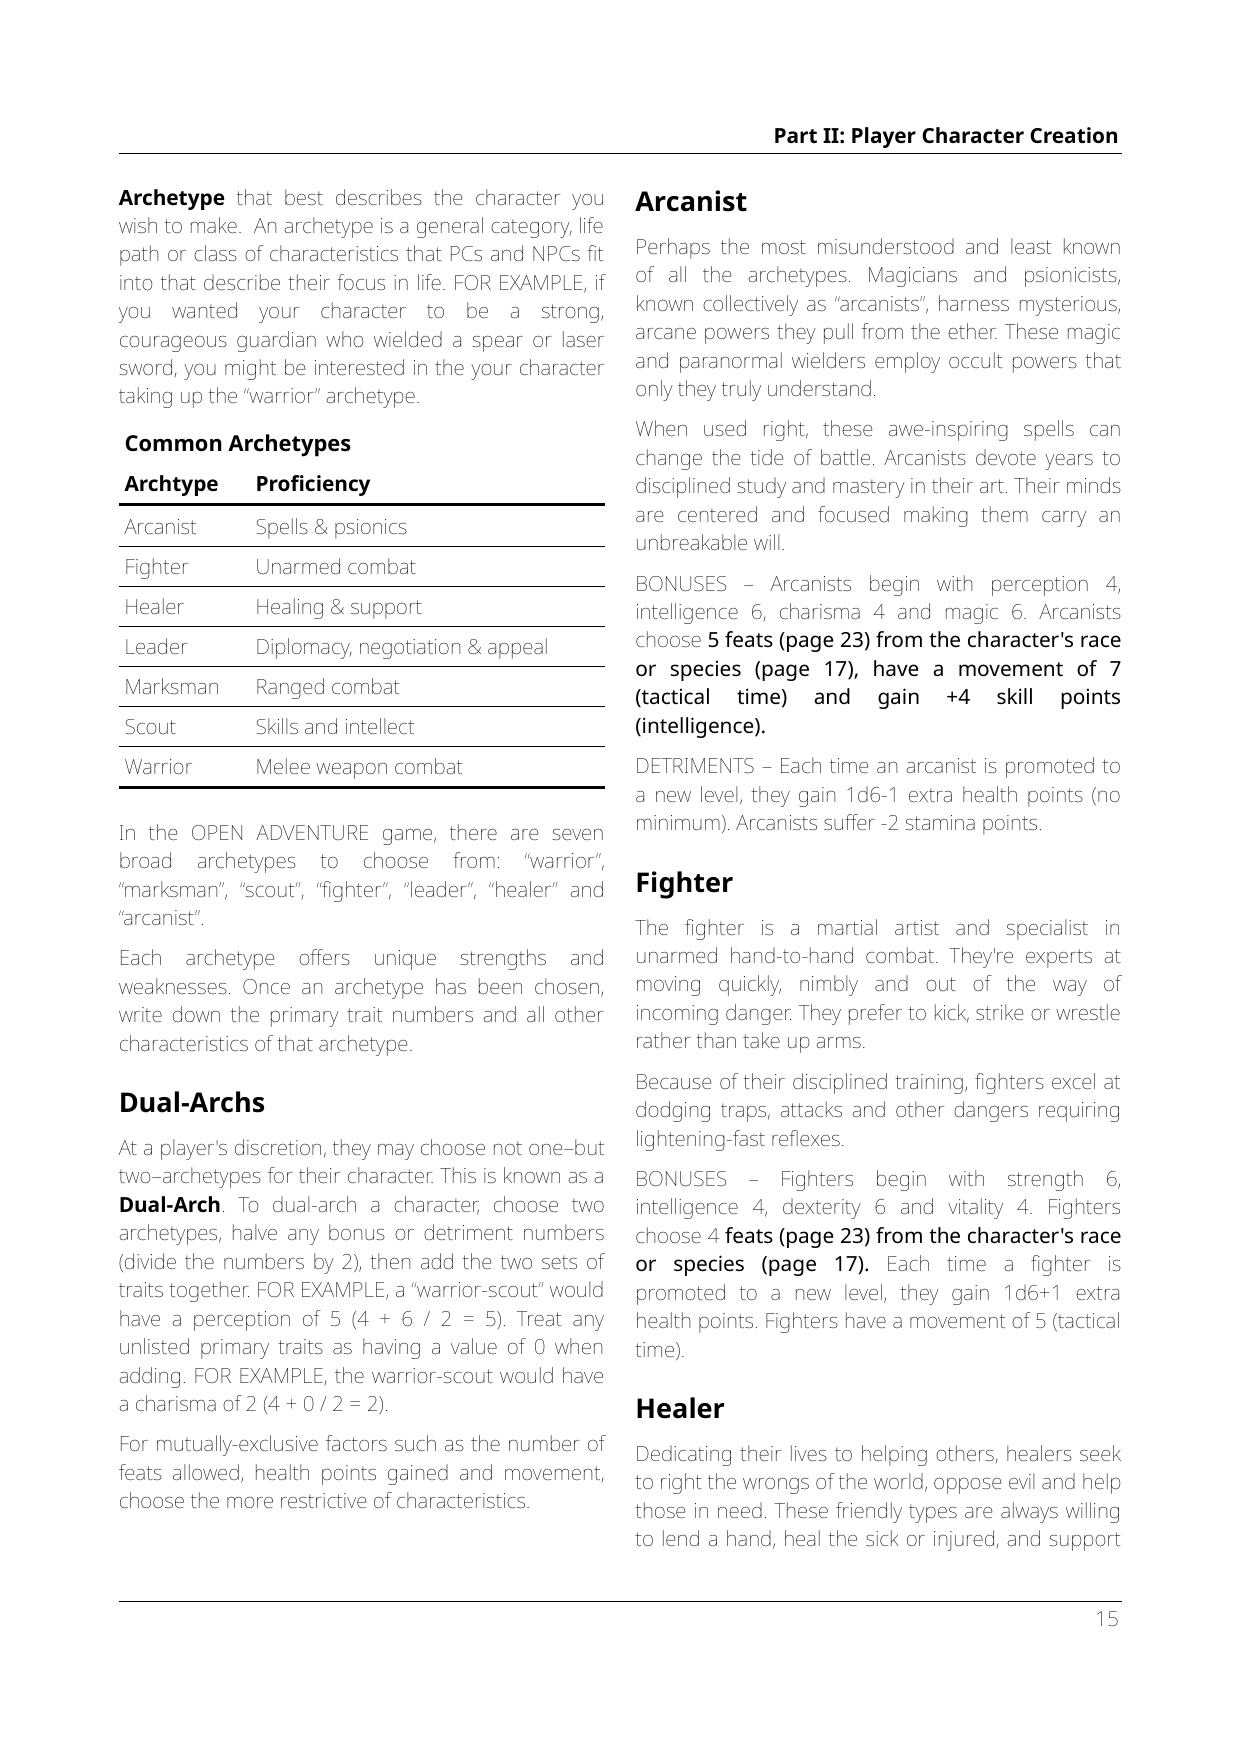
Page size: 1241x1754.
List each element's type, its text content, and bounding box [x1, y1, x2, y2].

text BONUSES – Arcanists begin with perception 4, intelligence 6, charisma 4 and magic 6. Arcanists choose 5 feats (page 17) from the character's race or species (page 12), have a movement of 7 (tactical time) and gain +4 skill points (intelligence). [635, 569, 1122, 739]
table_cell Scout [119, 707, 250, 746]
table_cell Ranged combat [250, 667, 605, 706]
table_cell Skills and intellect [250, 707, 605, 746]
text The fighter is a martial artist and specialist in unarmed hand-to-hand combat. They're experts at moving quickly, nimbly and out of the way of incoming danger. They prefer to kick, strike or wrestle rather than take up arms. [635, 913, 1122, 1055]
text For mutually-exclusive factors such as the number of feats allowed, health points gained and movement, choose the more restrictive of characteristics. [118, 1429, 605, 1515]
table_header Common Archetypes [119, 422, 605, 463]
table_cell Archtype [119, 463, 250, 503]
table_cell Marksman [119, 667, 250, 706]
table_cell Fighter [119, 547, 250, 586]
table_cell Unarmed combat [250, 547, 605, 586]
subtitle Arcanist [635, 183, 1122, 219]
table_cell Leader [119, 627, 250, 666]
subtitle Fighter [635, 863, 1122, 900]
subtitle Healer [635, 1390, 1122, 1427]
text Archetype that best describes the character you wish to make. An archetype is a general category, life path or class of characteristics that PCs and NPCs fit into that describe their focus in life. FOR EXAMPLE, if you wanted your character to be a strong, courageous guardian who wielded a spear or laser sword, you might be interested in the your character taking up the “warrior” archetype. [118, 183, 605, 410]
table_cell Arcanist [119, 506, 250, 546]
text Each archetype offers unique strengths and weaknesses. Once an archetype has been chosen, write down the primary trait numbers and all other characteristics of that archetype. [118, 943, 605, 1057]
text Because of their disciplined training, fighters excel at dodging traps, attacks and other dangers requiring lightening-fast reflexes. [635, 1067, 1122, 1152]
text Perhaps the most misunderstood and least known of all the archetypes. Magicians and psionicists, known collectively as “arcanists”, harness mysterious, arcane powers they pull from the ether. These magic and paranormal wielders employ occult powers that only they truly understand. [635, 232, 1122, 403]
table_cell Diplomacy, negotiation & appeal [250, 627, 605, 666]
text BONUSES – Fighters begin with strength 6, intelligence 4, dexterity 6 and vitality 4. Fighters choose 4 feats (page 17) from the character's race or species (page 12). Each time a fighter is promoted to a new level, they gain 1d6+1 extra health points. Fighters have a movement of 5 (tactical time). [635, 1164, 1122, 1363]
table_cell Proficiency [250, 463, 605, 503]
table_cell Warrior [119, 747, 250, 786]
table_cell Healing & support [250, 587, 605, 626]
table_cell Spells & psionics [250, 506, 605, 546]
text DETRIMENTS – Each time an arcanist is promoted to a new level, they gain 1d6-1 extra health points (no minimum). Arcanists suffer -2 stamina points. [635, 751, 1122, 837]
text When used right, these awe-inspiring spells can change the tide of battle. Arcanists devote years to disciplined study and mastery in their art. Their minds are centered and focused making them carry an unbreakable will. [635, 414, 1122, 557]
subtitle Dual-Archs [118, 1084, 605, 1121]
text At a player's discretion, they may choose not one–but two–archetypes for their character. This is known as a Dual-Arch. To dual-arch a character, choose two archetypes, halve any bonus or detriment numbers (divide the numbers by 2), then add the two sets of traits together. FOR EXAMPLE, a “warrior-scout” would have a perception of 5 (4 + 6 / 2 = 5). Treat any unlisted primary traits as having a value of 0 when adding. FOR EXAMPLE, the warrior-scout would have a charisma of 2 (4 + 0 / 2 = 2). [118, 1133, 605, 1418]
text In the OPEN ADVENTURE game, there are seven broad archetypes to choose from: “warrior”, “marksman”, “scout”, “fighter”, “leader”, “healer” and “arcanist”. [118, 789, 605, 932]
text Dedicating their lives to helping others, healers seek to right the wrongs of the world, oppose evil and help those in need. These friendly types are always willing to lend a hand, heal the sick or injured, and support [635, 1439, 1122, 1553]
table_cell Healer [119, 587, 250, 626]
table_cell Melee weapon combat [250, 747, 605, 786]
